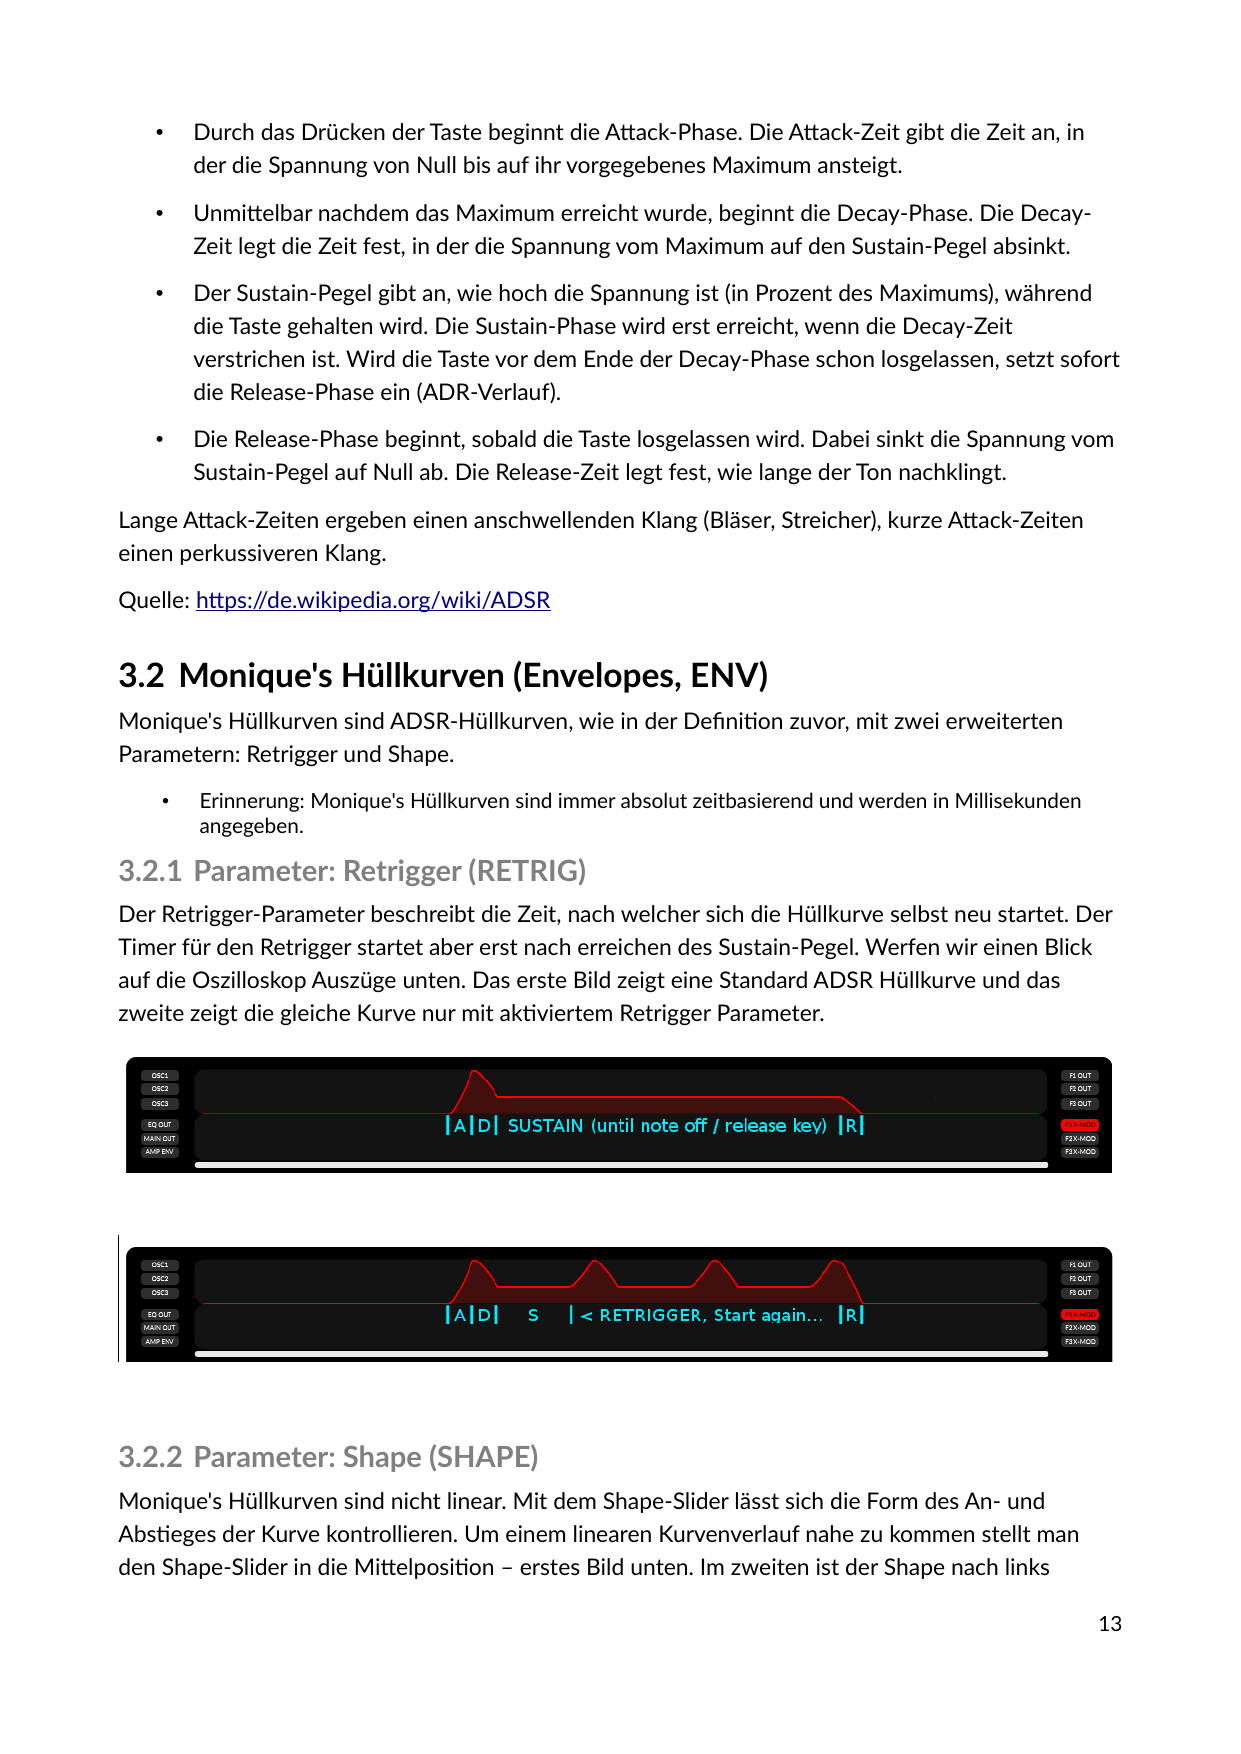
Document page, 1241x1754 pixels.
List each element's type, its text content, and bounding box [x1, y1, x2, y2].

picture [118, 1235, 1123, 1372]
text Monique's Hüllkurven sind ADSR-Hüllkurven, wie in der Definition zuvor, mit zwei erweiterten Parametern: Retrigger und Shape. [118, 707, 1122, 768]
list Erinnerung: Monique's Hüllkurven sind immer absolut zeitbasierend und werden in Millisekunden angegeben. [162, 788, 1122, 838]
text Quelle: https://de.wikipedia.org/wiki/ADSR [118, 586, 1122, 613]
list Unmittelbar nachdem das Maximum erreicht wurde, beginnt die Decay-Phase. Die Decay-Zeit legt die Zeit fest, in der die Spannung vom Maximum auf den Sustain-Pegel absinkt. [156, 198, 1122, 259]
picture [118, 1046, 1123, 1183]
subtitle Monique's Hüllkurven (Envelopes, ENV) [118, 654, 1122, 695]
subtitle Parameter: Retrigger (RETRIG) [118, 852, 1122, 887]
list Durch das Drücken der Taste beginnt die Attack-Phase. Die Attack-Zeit gibt die Zeit an, in der die Spannung von Null bis auf ihr vorgegebenes Maximum ansteigt. [156, 118, 1122, 178]
list Der Sustain-Pegel gibt an, wie hoch die Spannung ist (in Prozent des Maximums), während die Taste gehalten wird. Die Sustain-Phase wird erst erreicht, wenn die Decay-Zeit verstrichen ist. Wird die Taste vor dem Ende der Decay-Phase schon losgelassen, setzt sofort die Release-Phase ein (ADR-Verlauf). [156, 279, 1122, 405]
text Der Retrigger-Parameter beschreibt die Zeit, nach welcher sich die Hüllkurve selbst neu startet. Der Timer für den Retrigger startet aber erst nach erreichen des Sustain-Pegel. Werfen wir einen Blick auf die Oszilloskop Auszüge unten. Das erste Bild zeigt eine Standard ADSR Hüllkurve und das zweite zeigt die gleiche Kurve nur mit aktiviertem Retrigger Parameter. [118, 900, 1122, 1026]
text Monique's Hüllkurven sind nicht linear. Mit dem Shape-Slider lässt sich die Form des An- und Abstieges der Kurve kontrollieren. Um einem linearen Kurvenverlauf nahe zu kommen stellt man den Shape-Slider in die Mittelposition – erstes Bild unten. Im zweiten ist der Shape nach links [118, 1487, 1122, 1580]
text Lange Attack-Zeiten ergeben einen anschwellenden Klang (Bläser, Streicher), kurze Attack-Zeiten einen perkussiveren Klang. [118, 506, 1122, 566]
list Die Release-Phase beginnt, sobald die Taste losgelassen wird. Dabei sinkt die Spannung vom Sustain-Pegel auf Null ab. Die Release-Zeit legt fest, wie lange der Ton nachklingt. [156, 425, 1122, 486]
subtitle Parameter: Shape (SHAPE) [118, 1439, 1122, 1474]
